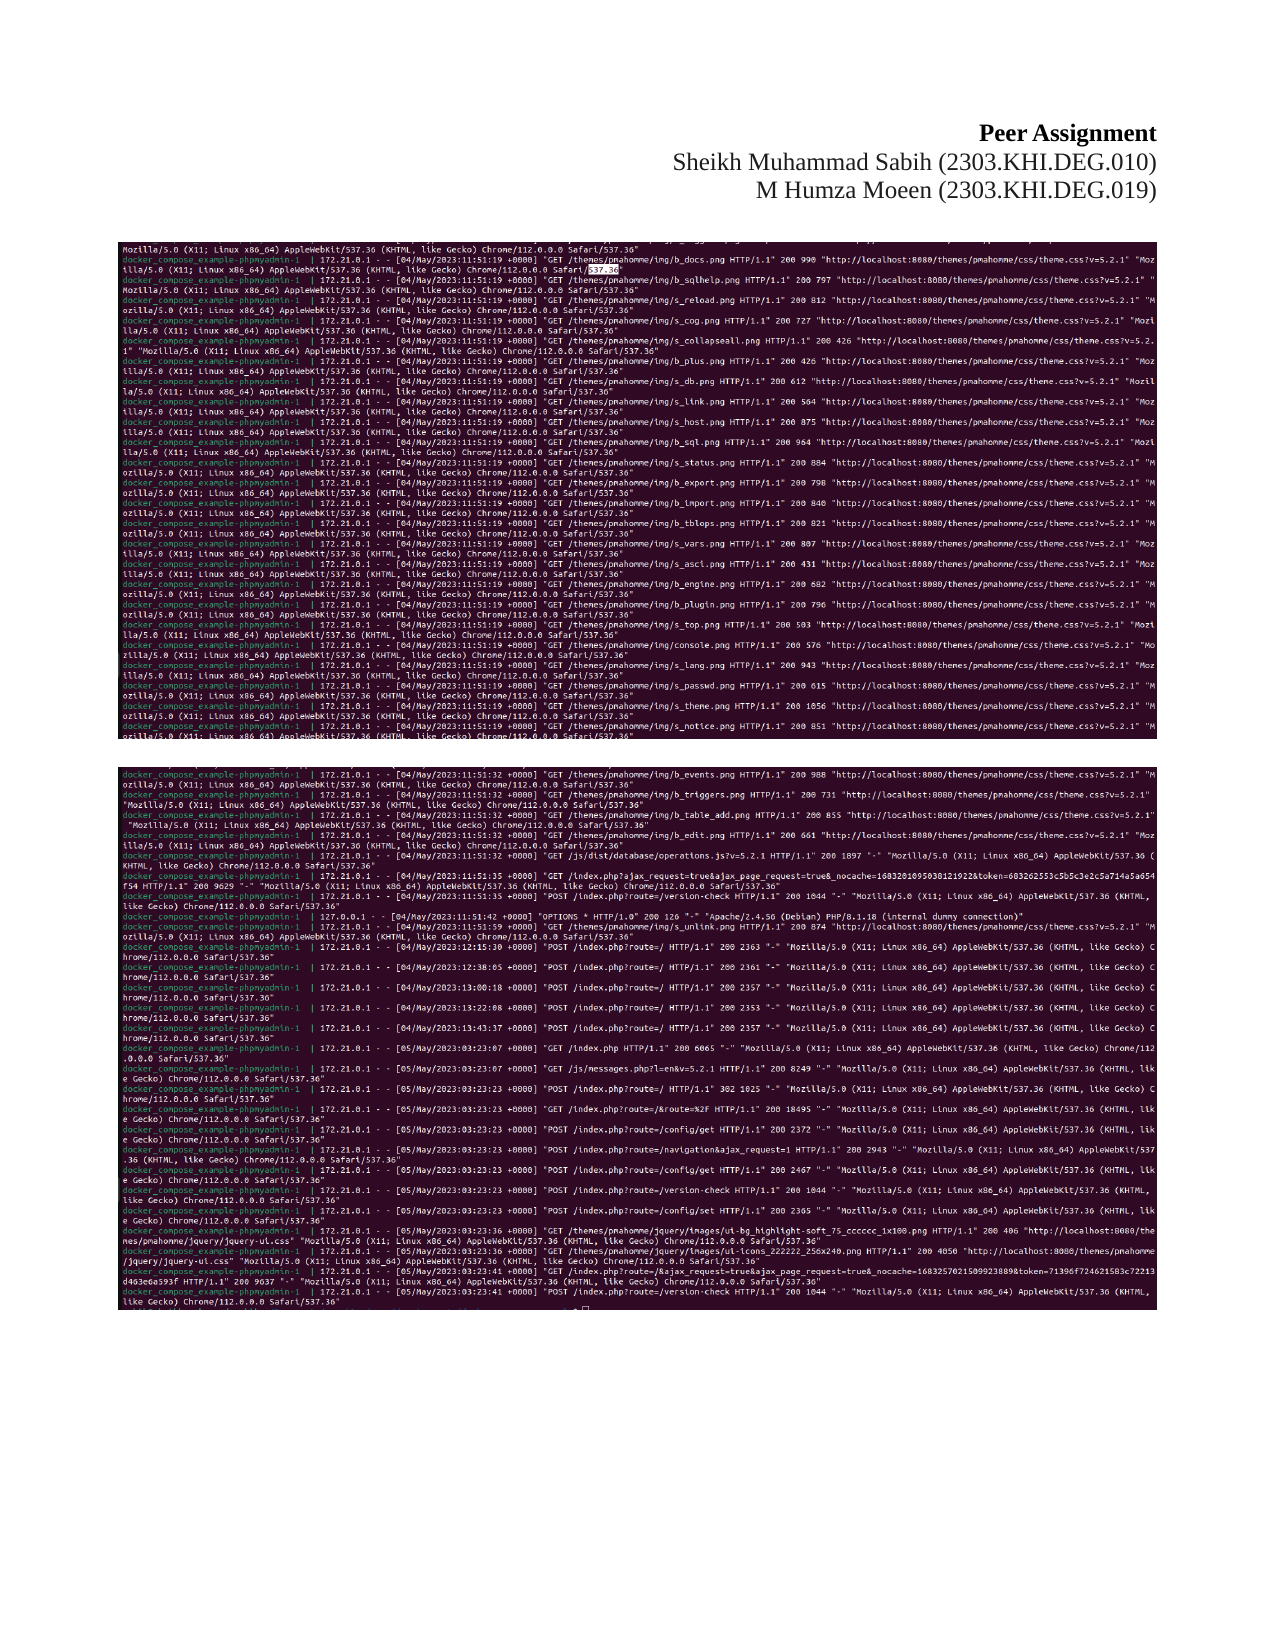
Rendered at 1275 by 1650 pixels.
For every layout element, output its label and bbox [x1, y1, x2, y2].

picture [118, 242, 1157, 739]
picture [118, 767, 1157, 1310]
